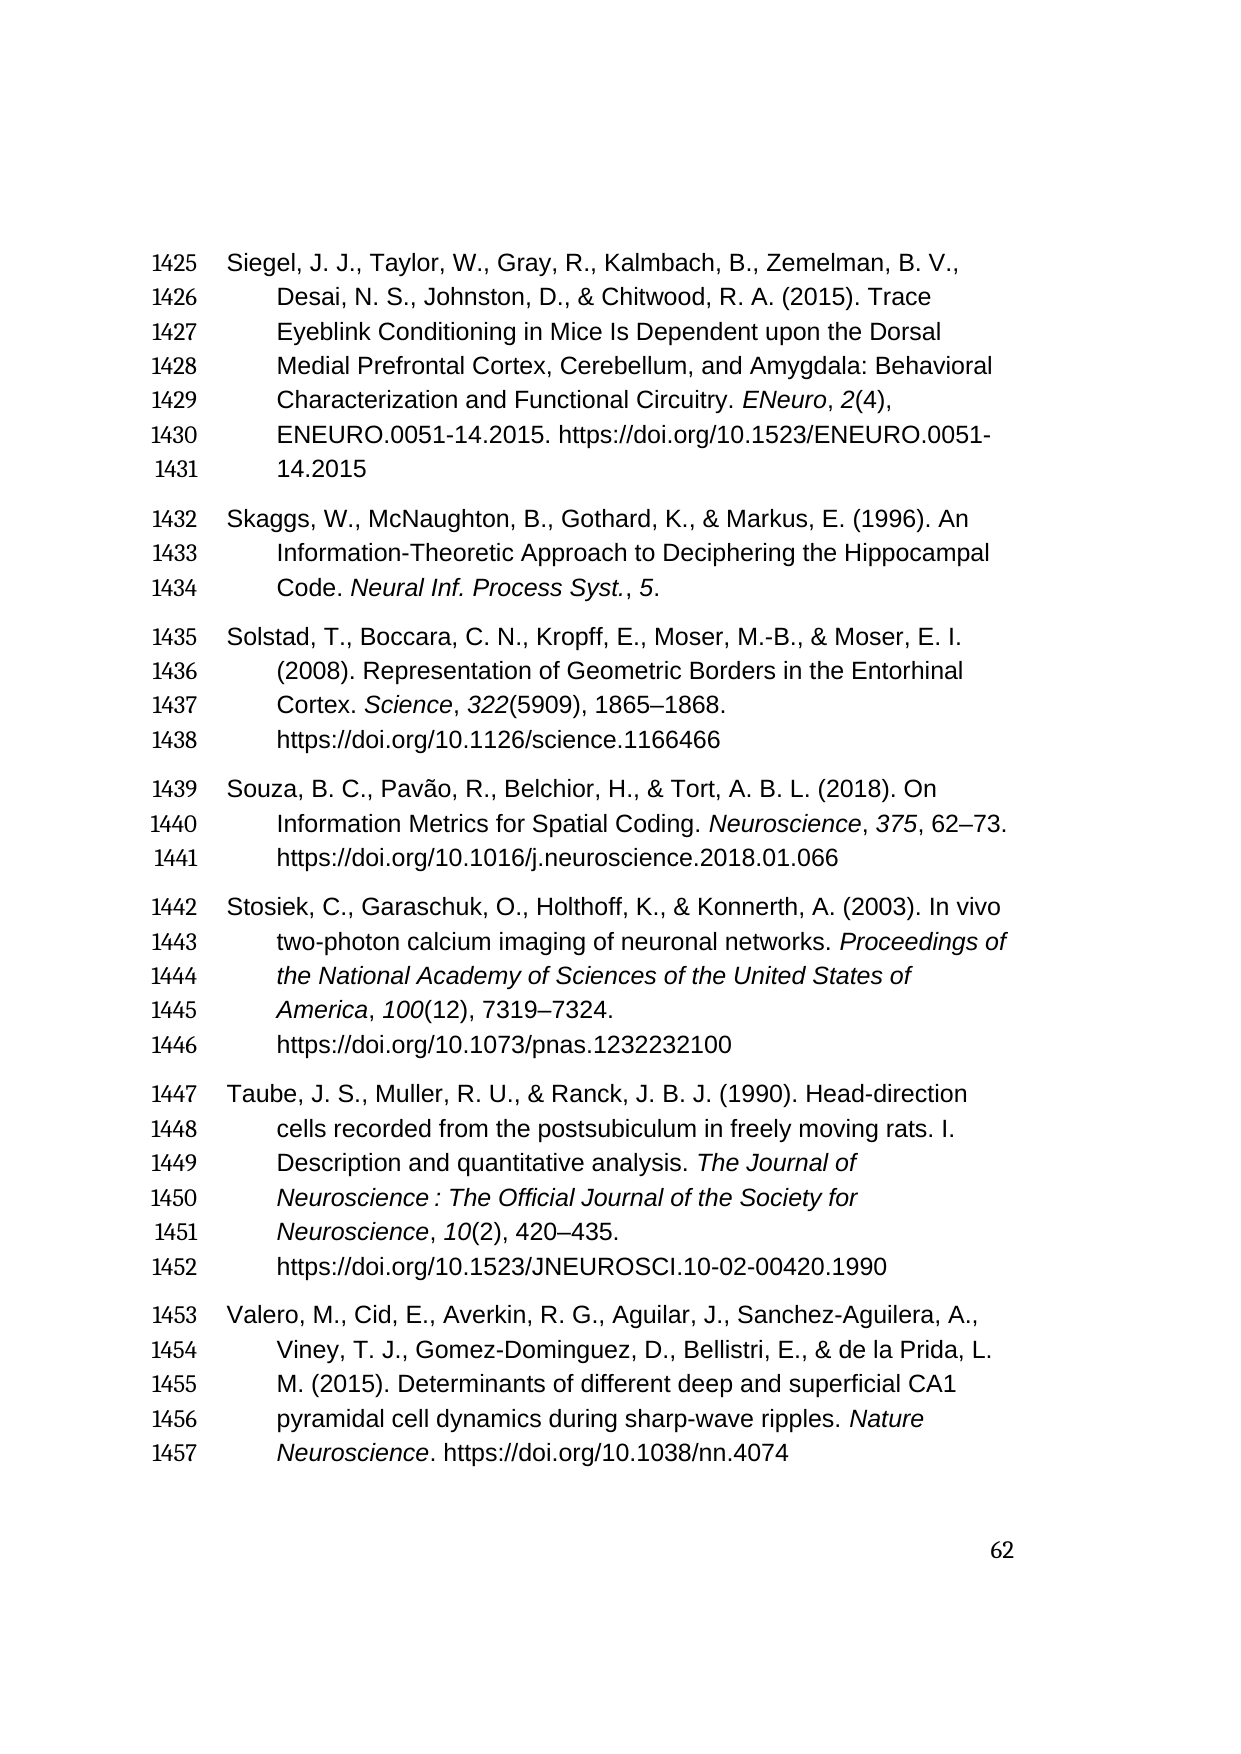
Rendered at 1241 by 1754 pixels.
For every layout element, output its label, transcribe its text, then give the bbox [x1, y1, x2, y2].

text Solstad, T., Boccara, C. N., Kropff, E., Moser, M.-B., & Moser, E. I. (2008). Representation of Geometric Borders in the Entorhinal Cortex. Science, 322(5909), 1865–1868. https://doi.org/10.1126/science.1166466 [226, 622, 1014, 754]
text Souza, B. C., Pavão, R., Belchior, H., & Tort, A. B. L. (2018). On Information Metrics for Spatial Coding. Neuroscience, 375, 62–73. https://doi.org/10.1016/j.neuroscience.2018.01.066 [226, 774, 1014, 872]
text Stosiek, C., Garaschuk, O., Holthoff, K., & Konnerth, A. (2003). In vivo two-photon calcium imaging of neuronal networks. Proceedings of the National Academy of Sciences of the United States of America, 100(12), 7319–7324. https://doi.org/10.1073/pnas.1232232100 [226, 892, 1014, 1059]
text Siegel, J. J., Taylor, W., Gray, R., Kalmbach, B., Zemelman, B. V., Desai, N. S., Johnston, D., & Chitwood, R. A. (2015). Trace Eyeblink Conditioning in Mice Is Dependent upon the Dorsal Medial Prefrontal Cortex, Cerebellum, and Amygdala: Behavioral Characterization and Functional Circuitry. ENeuro, 2(4), ENEURO.0051-14.2015. https://doi.org/10.1523/ENEURO.0051-14.2015 [226, 248, 1014, 483]
text Taube, J. S., Muller, R. U., & Ranck, J. B. J. (1990). Head-direction cells recorded from the postsubiculum in freely moving rats. I. Description and quantitative analysis. The Journal of Neuroscience : The Official Journal of the Society for Neuroscience, 10(2), 420–435. https://doi.org/10.1523/JNEUROSCI.10-02-00420.1990 [226, 1079, 1014, 1280]
text Valero, M., Cid, E., Averkin, R. G., Aguilar, J., Sanchez-Aguilera, A., Viney, T. J., Gomez-Dominguez, D., Bellistri, E., & de la Prida, L. M. (2015). Determinants of different deep and superficial CA1 pyramidal cell dynamics during sharp-wave ripples. Nature Neuroscience. https://doi.org/10.1038/nn.4074 [226, 1301, 1014, 1467]
text Skaggs, W., McNaughton, B., Gothard, K., & Markus, E. (1996). An Information-Theoretic Approach to Deciphering the Hippocampal Code. Neural Inf. Process Syst., 5. [226, 503, 1014, 601]
